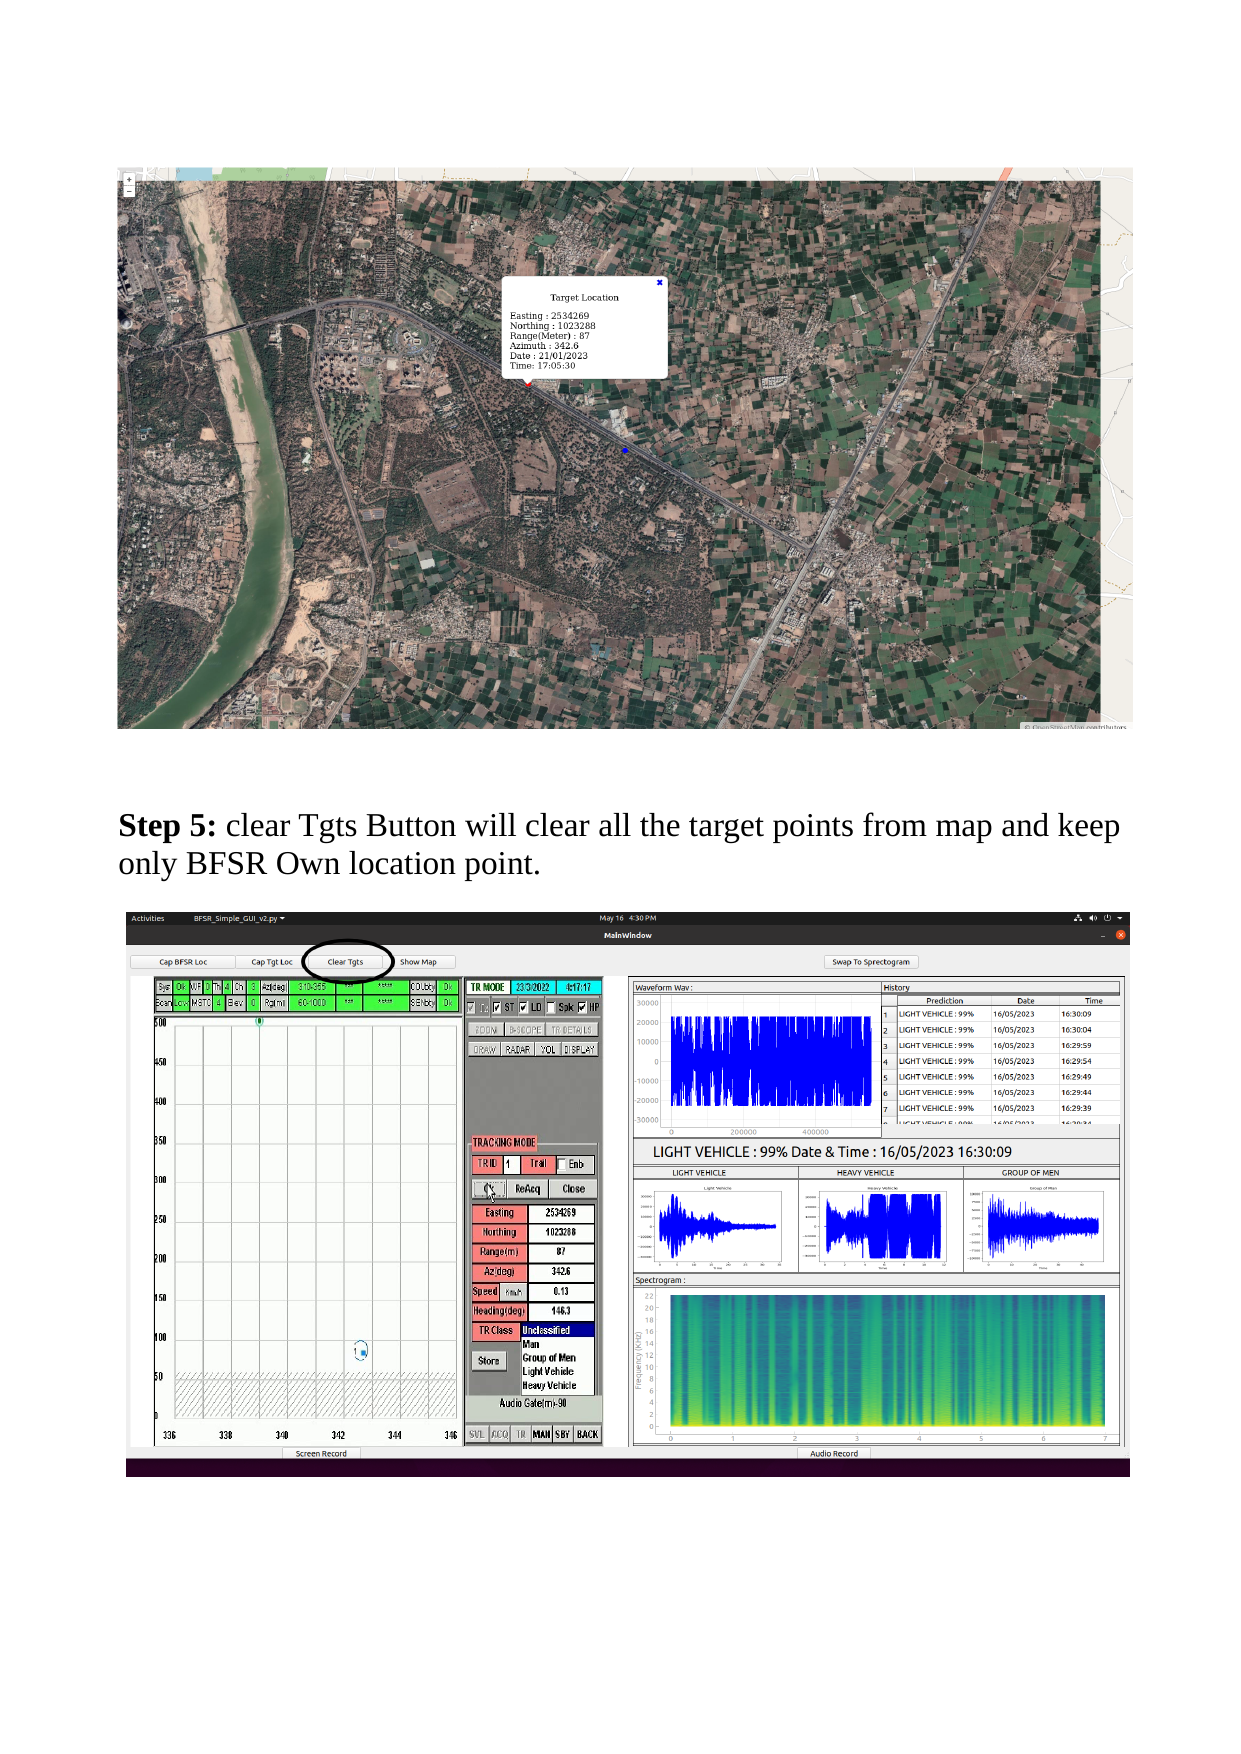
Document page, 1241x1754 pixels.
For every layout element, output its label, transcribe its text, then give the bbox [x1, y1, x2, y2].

picture [126, 912, 1130, 1477]
picture [113, 163, 1137, 729]
text Step 5: clear Tgts Button will clear all the target points from map and keep only BFSR Own location point. [118, 805, 1122, 882]
